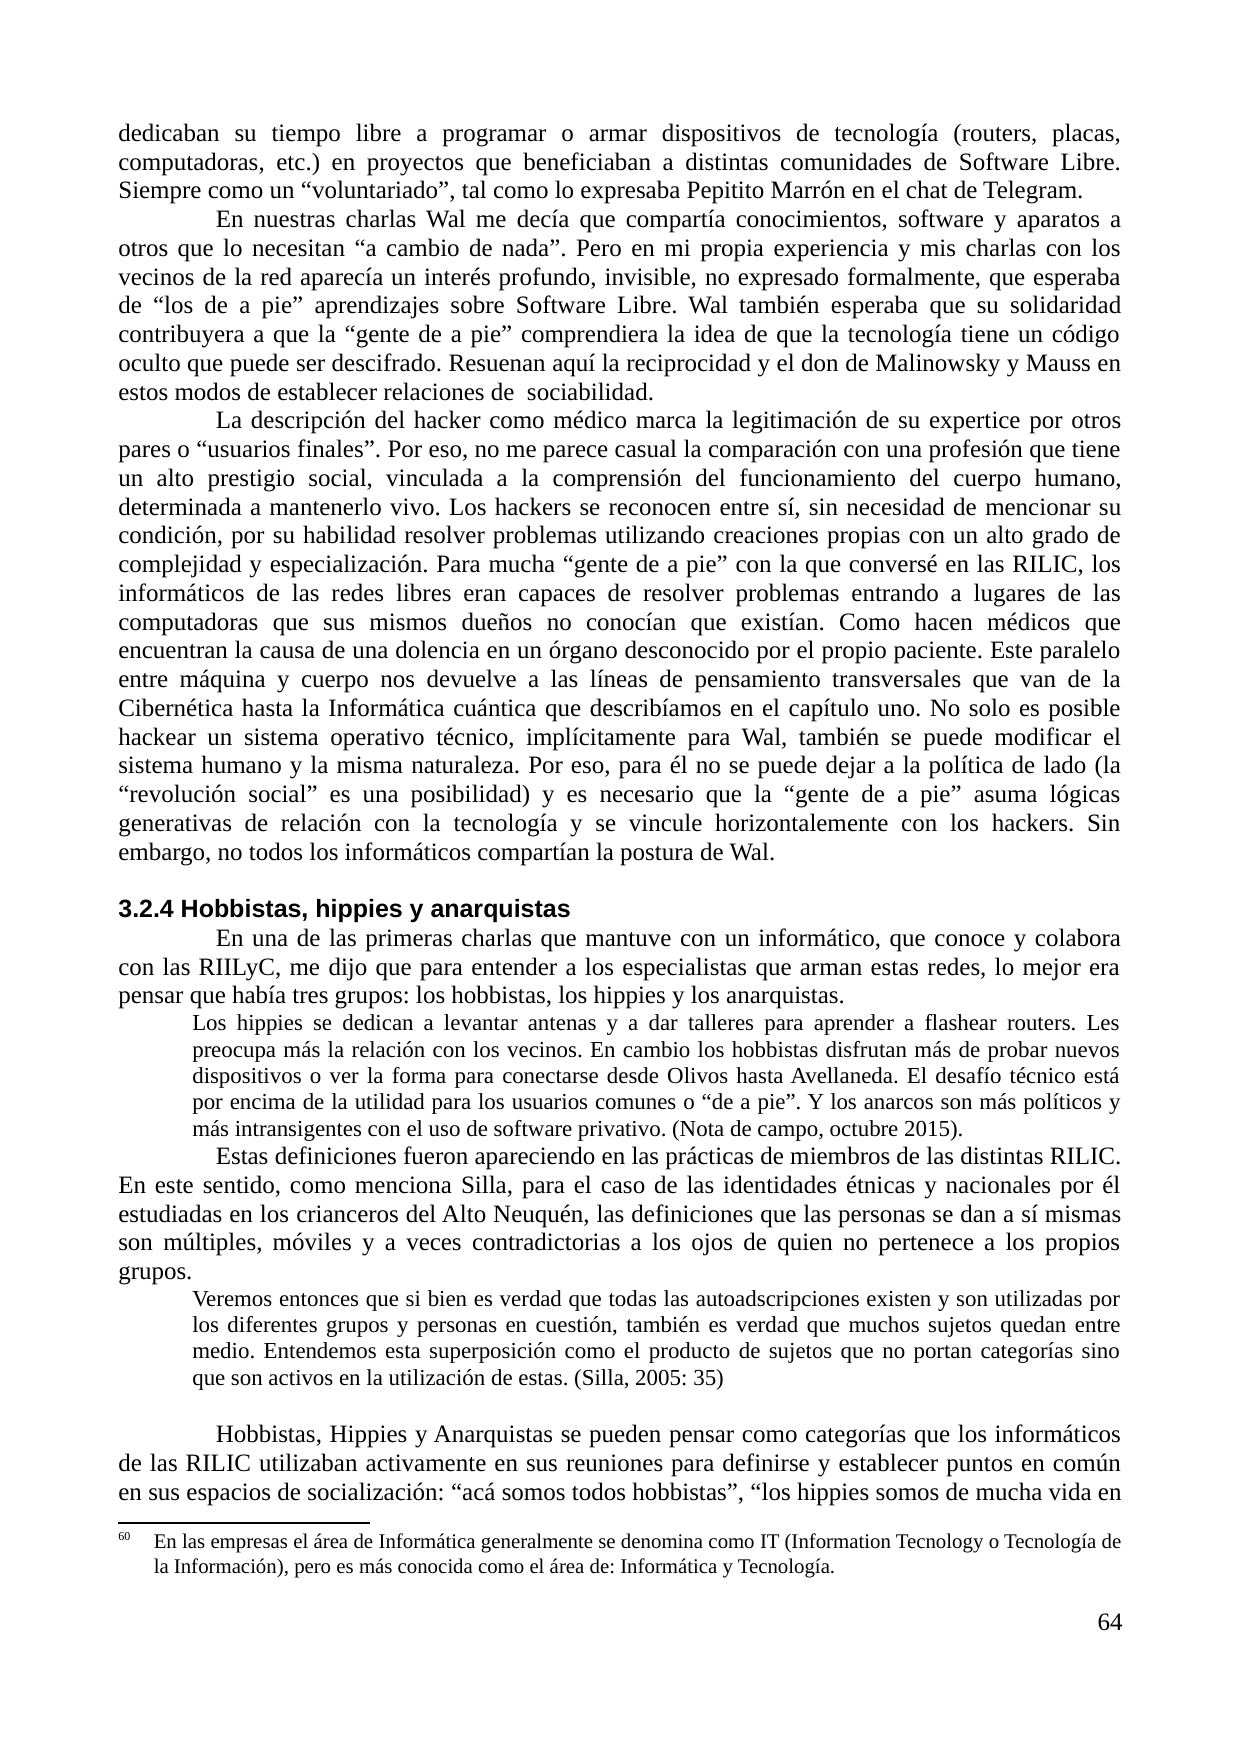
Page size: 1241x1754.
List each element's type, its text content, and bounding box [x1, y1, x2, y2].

subtitle 3.2.4 Hobbistas, hippies y anarquistas [118, 894, 1122, 923]
text En las empresas el área de Informática generalmente se denomina como IT (Information Tecnology o Tecnología de la Información), pero es más conocida como el área de: Informática y Tecnología. [118, 1529, 1122, 1578]
text Los hippies se dedican a levantar antenas y a dar talleres para aprender a flashear routers. Les preocupa más la relación con los vecinos. En cambio los hobbistas disfrutan más de probar nuevos dispositivos o ver la forma para conectarse desde Olivos hasta Avellaneda. El desafío técnico está por encima de la utilidad para los usuarios comunes o “de a pie”. Y los anarcos son más políticos y más intransigentes con el uso de software privativo. (Nota de campo, octubre 2015). [192, 1009, 1122, 1141]
text La descripción del hacker como médico marca la legitimación de su expertice por otros pares o “usuarios finales”. Por eso, no me parece casual la comparación con una profesión que tiene un alto prestigio social, vinculada a la comprensión del funcionamiento del cuerpo humano, determinada a mantenerlo vivo. Los hackers se reconocen entre sí, sin necesidad de mencionar su condición, por su habilidad resolver problemas utilizando creaciones propias con un alto grado de complejidad y especialización. Para mucha “gente de a pie” con la que conversé en las RILIC, los informáticos de las redes libres eran capaces de resolver problemas entrando a lugares de las computadoras que sus mismos dueños no conocían que existían. Como hacen médicos que encuentran la causa de una dolencia en un órgano desconocido por el propio paciente. Este paralelo entre máquina y cuerpo nos devuelve a las líneas de pensamiento transversales que van de la Cibernética hasta la Informática cuántica que describíamos en el capítulo uno. No solo es posible hackear un sistema operativo técnico, implícitamente para Wal, también se puede modificar el sistema humano y la misma naturaleza. Por eso, para él no se puede dejar a la política de lado (la “revolución social” es una posibilidad) y es necesario que la “gente de a pie” asuma lógicas generativas de relación con la tecnología y se vincule horizontalemente con los hackers. Sin embargo, no todos los informáticos compartían la postura de Wal. [118, 406, 1122, 866]
text Estas definiciones fueron apareciendo en las prácticas de miembros de las distintas RILIC. En este sentido, como menciona Silla, para el caso de las identidades étnicas y nacionales por él estudiadas en los crianceros del Alto Neuquén, las definiciones que las personas se dan a sí mismas son múltiples, móviles y a veces contradictorias a los ojos de quien no pertenece a los propios grupos. [118, 1141, 1122, 1285]
text dedicaban su tiempo libre a programar o armar dispositivos de tecnología (routers, placas, computadoras, etc.) en proyectos que beneficiaban a distintas comunidades de Software Libre. Siempre como un “voluntariado”, tal como lo expresaba Pepitito Marrón en el chat de Telegram. [118, 118, 1122, 204]
text En una de las primeras charlas que mantuve con un informático, que conoce y colabora con las RIILyC, me dijo que para entender a los especialistas que arman estas redes, lo mejor era pensar que había tres grupos: los hobbistas, los hippies y los anarquistas. [118, 923, 1122, 1009]
text Veremos entonces que si bien es verdad que todas las autoadscripciones existen y son utilizadas por los diferentes grupos y personas en cuestión, también es verdad que muchos sujetos quedan entre medio. Entendemos esta superposición como el producto de sujetos que no portan categorías sino que son activos en la utilización de estas. (Silla, 2005: 35) [192, 1285, 1122, 1390]
text Hobbistas, Hippies y Anarquistas se pueden pensar como categorías que los informáticos de las RILIC utilizaban activamente en sus reuniones para definirse y establecer puntos en común en sus espacios de socialización: “acá somos todos hobbistas”, “los hippies somos de mucha vida en [118, 1419, 1122, 1505]
text En nuestras charlas Wal me decía que compartía conocimientos, software y aparatos a otros que lo necesitan “a cambio de nada”. Pero en mi propia experiencia y mis charlas con los vecinos de la red aparecía un interés profundo, invisible, no expresado formalmente, que esperaba de “los de a pie” aprendizajes sobre Software Libre. Wal también esperaba que su solidaridad contribuyera a que la “gente de a pie” comprendiera la idea de que la tecnología tiene un código oculto que puede ser descifrado. Resuenan aquí la reciprocidad y el don de Malinowsky y Mauss en estos modos de establecer relaciones de sociabilidad. [118, 204, 1122, 406]
